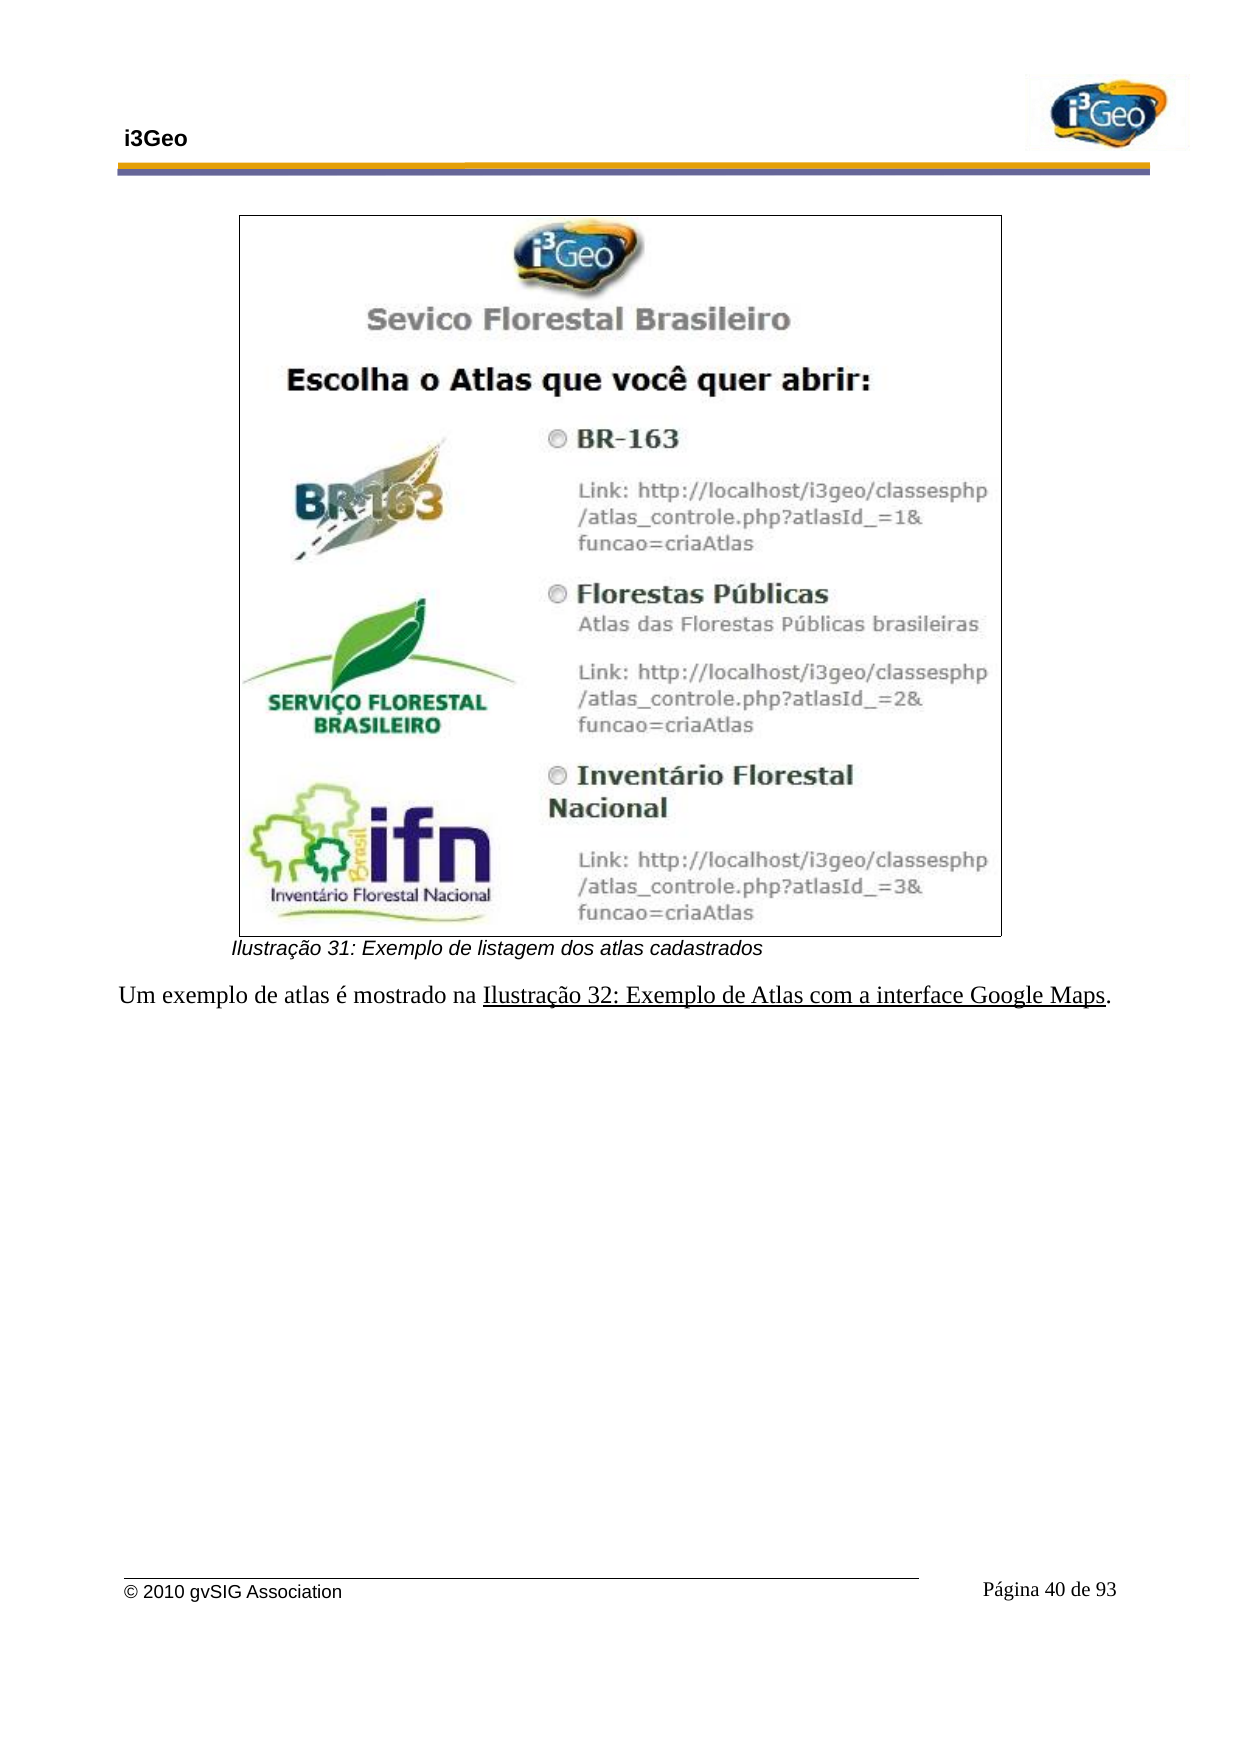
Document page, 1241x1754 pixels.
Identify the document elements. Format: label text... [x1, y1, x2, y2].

picture [1025, 74, 1191, 151]
picture [241, 217, 999, 934]
text Ilustração 31: Exemplo de listagem dos atlas cadastrados [231, 227, 1009, 959]
text Um exemplo de atlas é mostrado na Ilustração 32: Exemplo de Atlas com a interface Google Maps. [118, 214, 1122, 1009]
